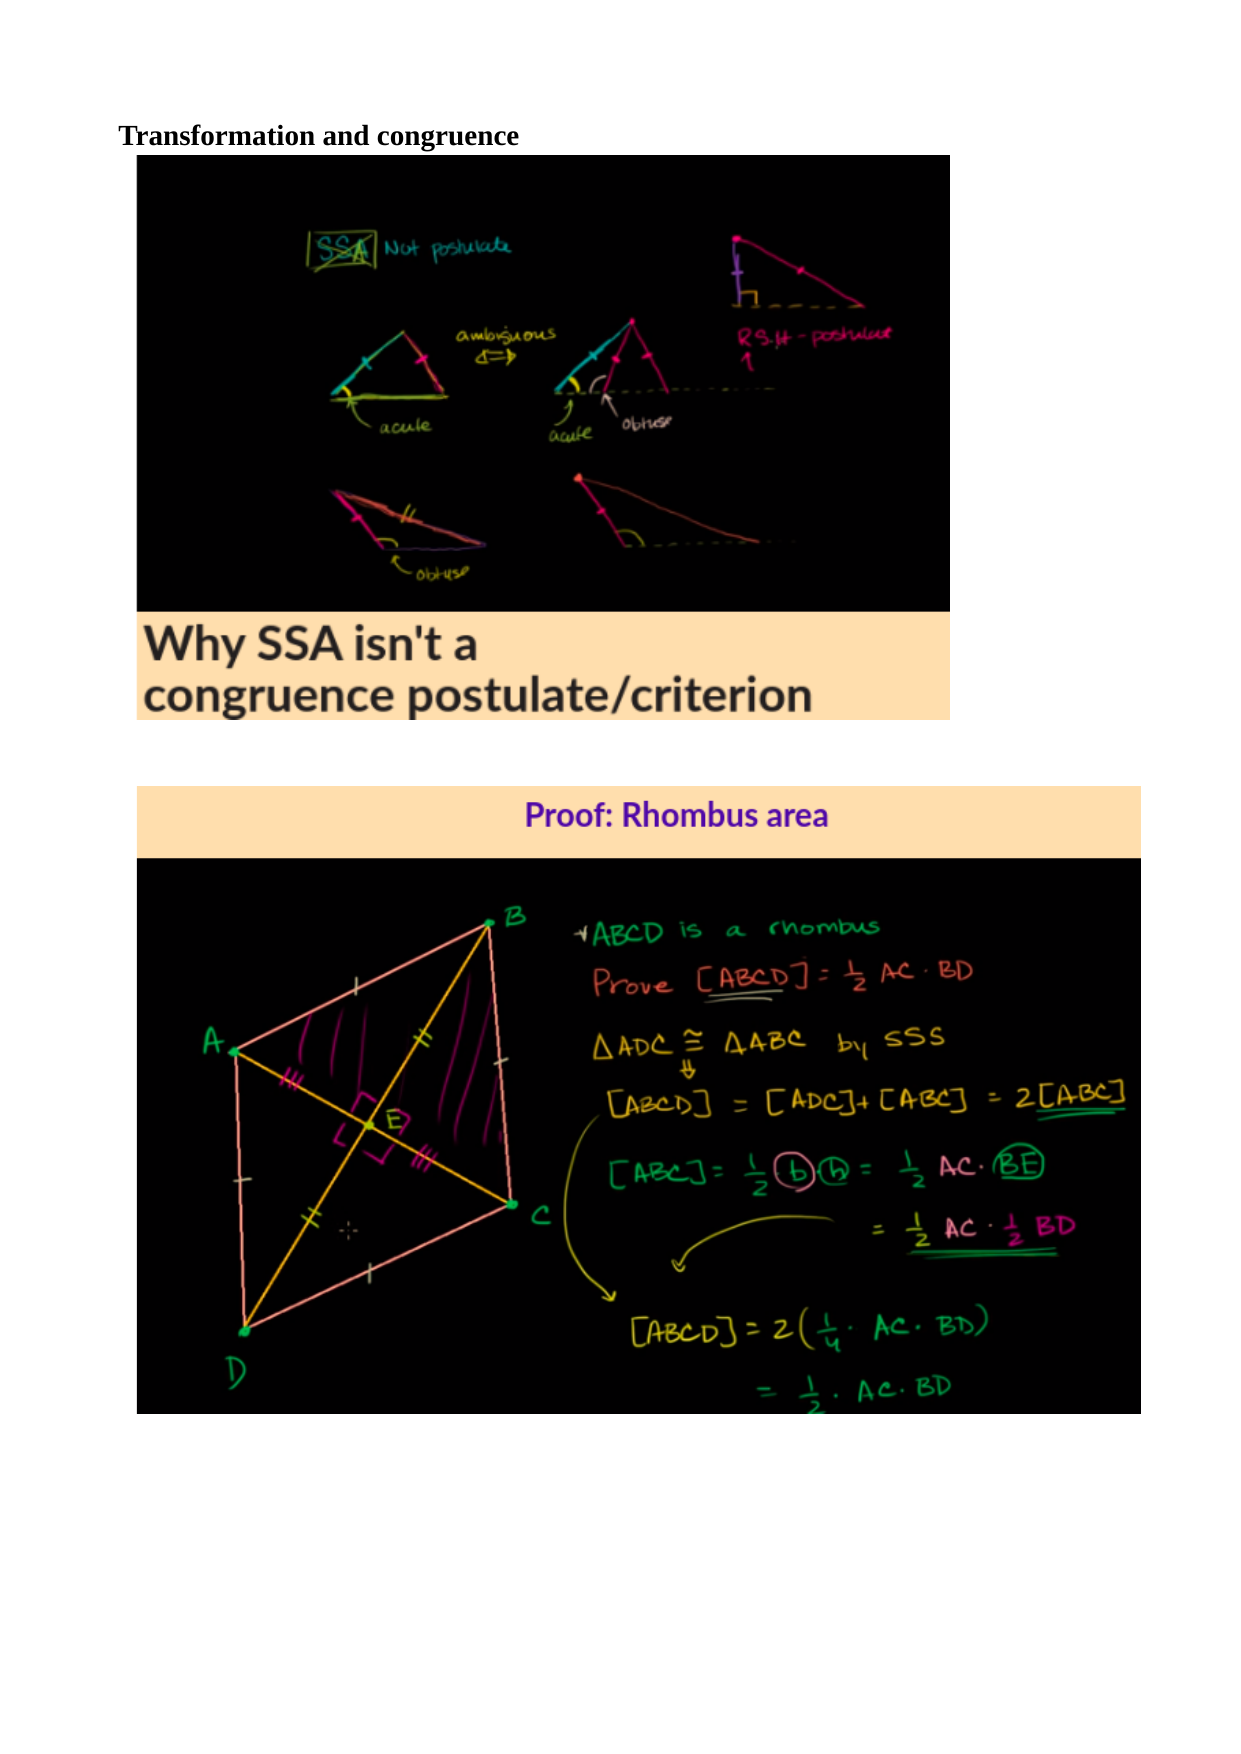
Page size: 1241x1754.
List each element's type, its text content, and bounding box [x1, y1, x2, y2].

text Transformation and congruence [118, 118, 1122, 152]
picture [134, 155, 950, 720]
picture [136, 786, 1141, 1414]
